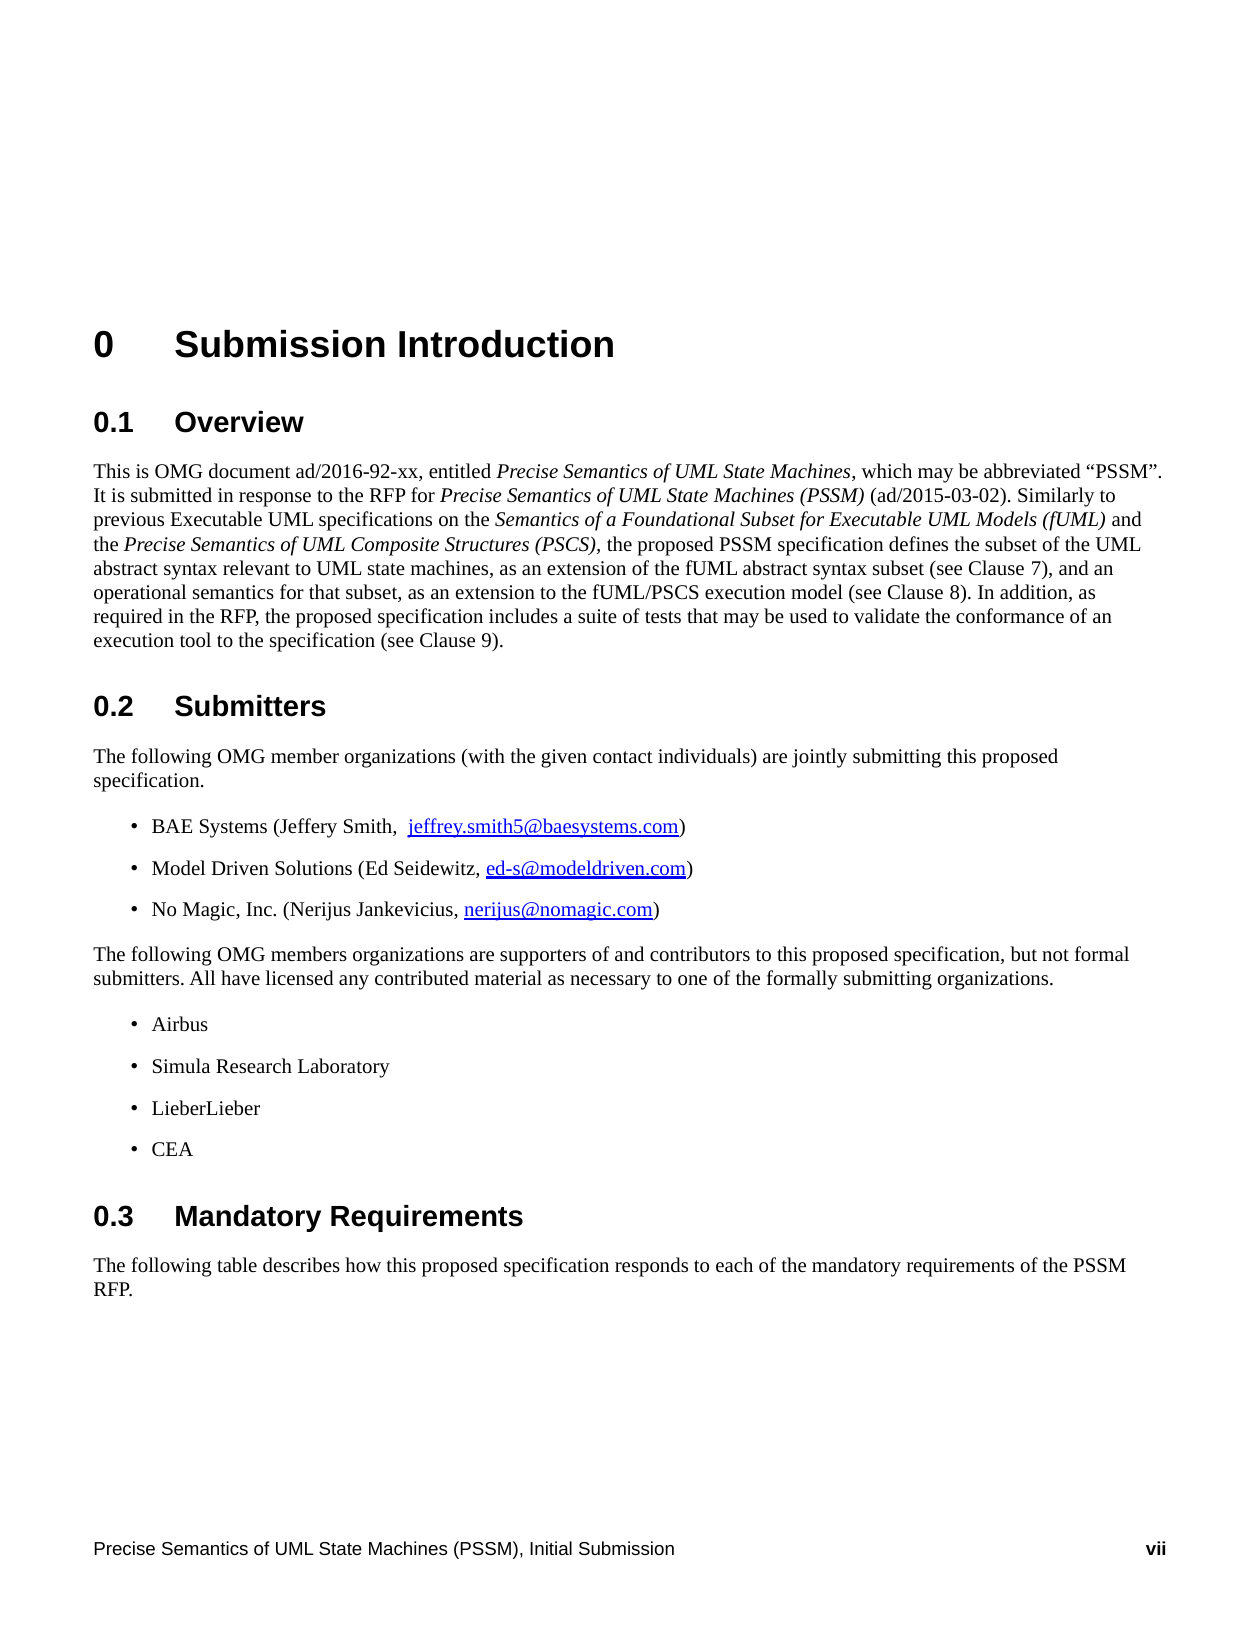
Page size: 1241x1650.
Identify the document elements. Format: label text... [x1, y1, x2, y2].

text The following OMG member organizations (with the given contact individuals) are jointly submitting this proposed specification. [93, 744, 1164, 792]
list No Magic, Inc. (Nerijus Jankevicius, nerijus@nomagic.com) [131, 896, 1164, 921]
subtitle Submitters [93, 687, 1164, 723]
list Airbus [131, 1011, 1164, 1036]
text This is OMG document ad/2016-92-xx, entitled Precise Semantics of UML State Machines, which may be abbreviated “PSSM”. It is submitted in response to the RFP for Precise Semantics of UML State Machines (PSSM) (ad/2015-03-02). Similarly to previous Executable UML specifications on the Semantics of a Foundational Subset for Executable UML Models (fUML) and the Precise Semantics of UML Composite Structures (PSCS), the proposed PSSM specification defines the subset of the UML abstract syntax relevant to UML state machines, as an extension of the fUML abstract syntax subset (see Clause 7), and an operational semantics for that subset, as an extension to the fUML/PSCS execution model (see Clause 8). In addition, as required in the RFP, the proposed specification includes a suite of tests that may be used to validate the conformance of an execution tool to the specification (see Clause 9). [93, 459, 1164, 652]
text The following OMG members organizations are supporters of and contributors to this proposed specification, but not formal submitters. All have licensed any contributed material as necessary to one of the formally submitting organizations. [93, 942, 1164, 990]
text The following table describes how this proposed specification responds to each of the mandatory requirements of the PSSM RFP. [93, 1253, 1164, 1301]
list LieberLieber [131, 1095, 1164, 1120]
list Model Driven Solutions (Ed Seidewitz, ed-s@modeldriven.com) [131, 854, 1164, 879]
list BAE Systems (Jeffery Smith, jeffrey.smith5@baesystems.com) [131, 813, 1164, 838]
subtitle Submission Introduction [93, 322, 1164, 365]
subtitle Overview [93, 403, 1164, 438]
subtitle Mandatory Requirements [93, 1197, 1164, 1232]
list Simula Research Laboratory [131, 1053, 1164, 1078]
list CEA [131, 1136, 1164, 1161]
